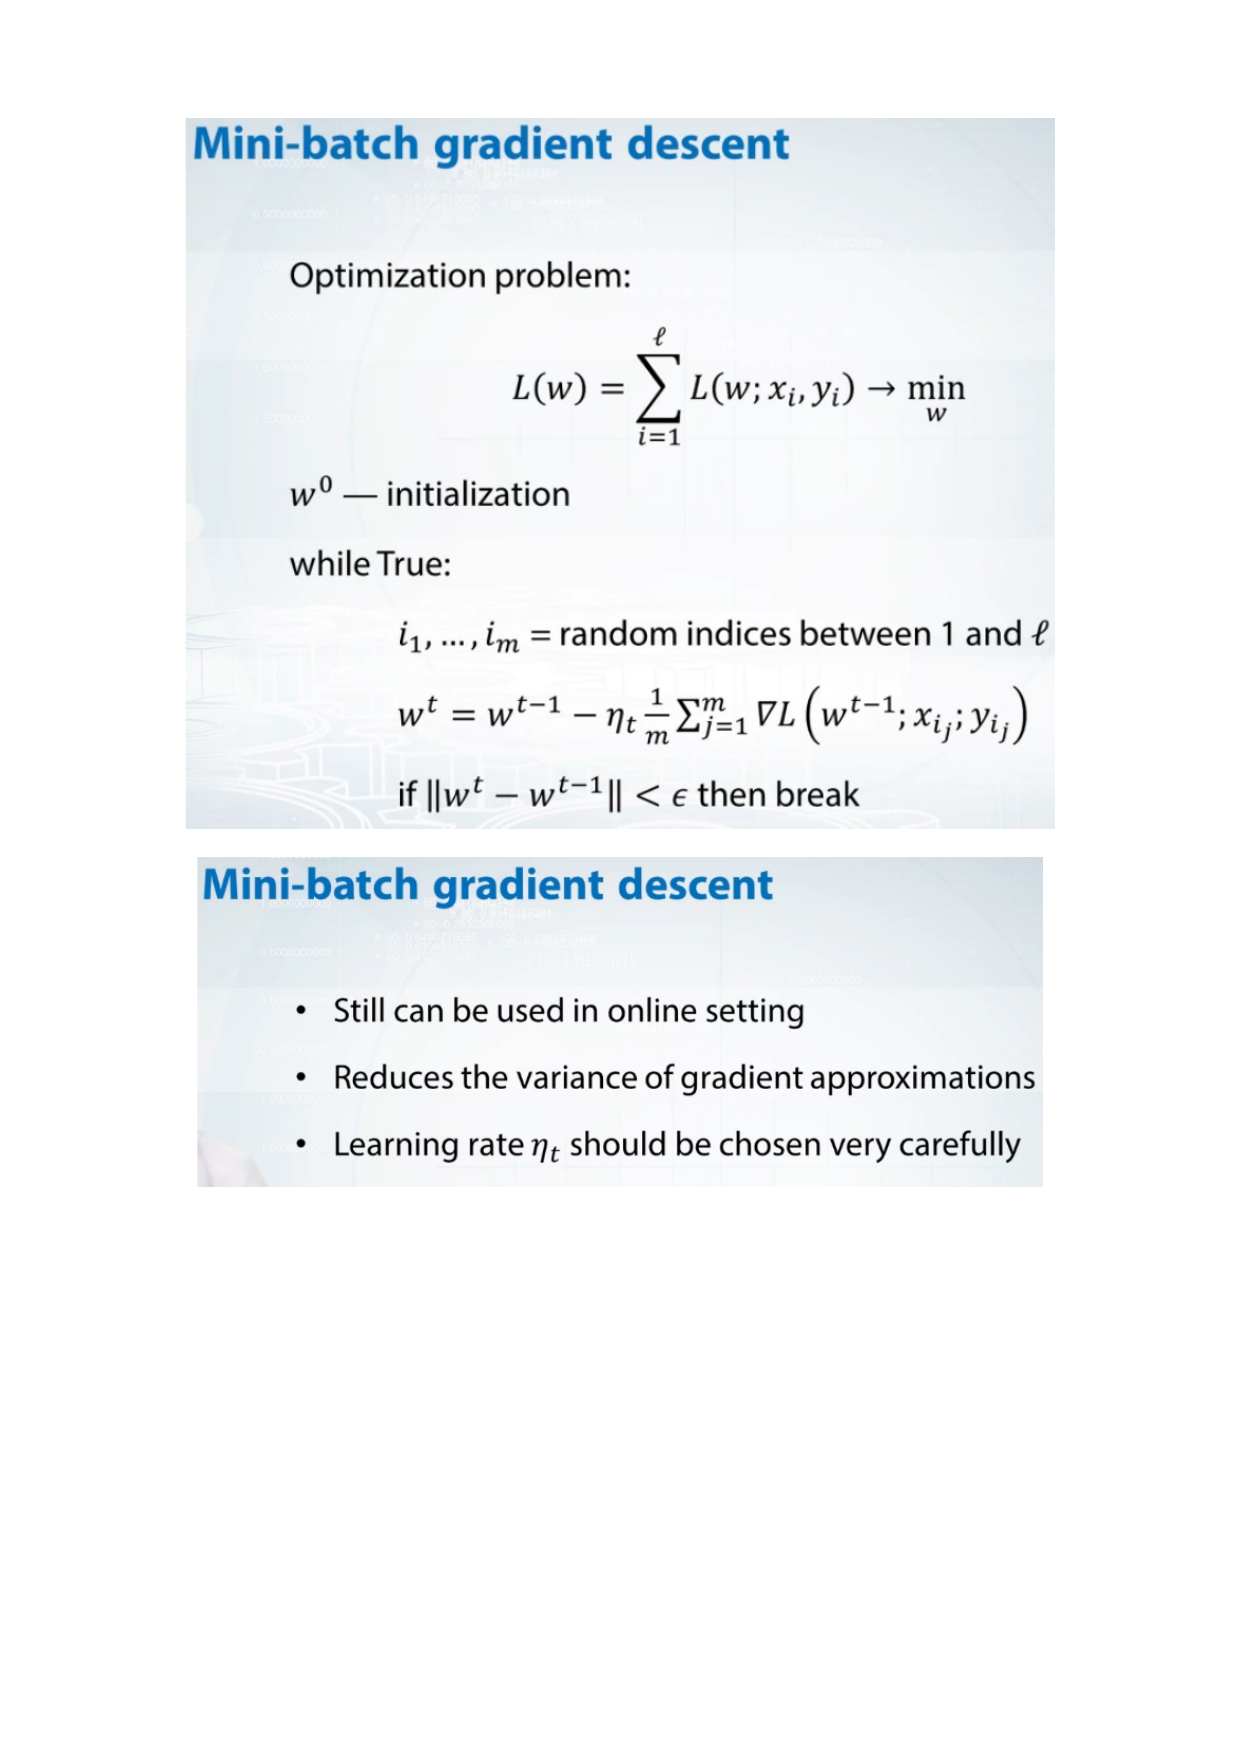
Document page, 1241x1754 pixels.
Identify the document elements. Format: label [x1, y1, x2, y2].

picture [185, 118, 1055, 829]
picture [197, 857, 1043, 1187]
